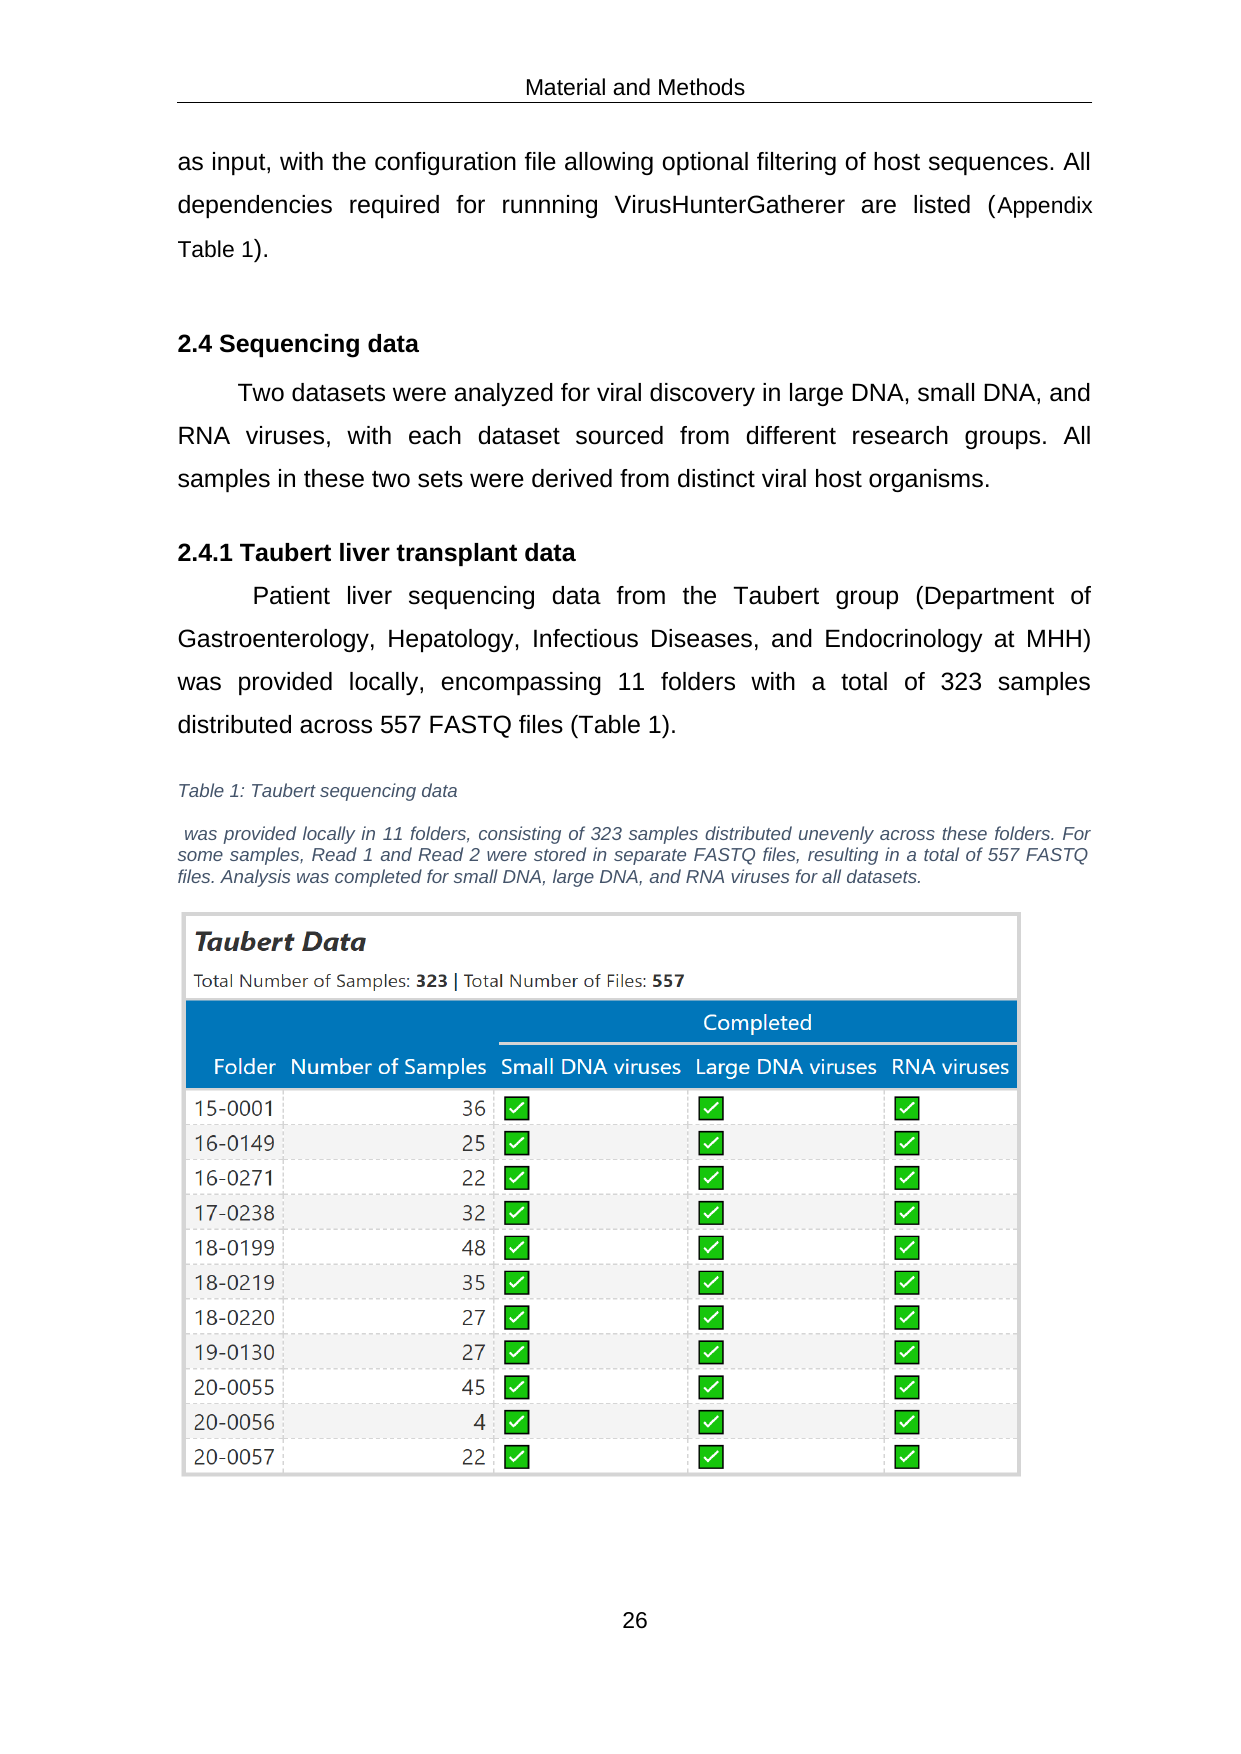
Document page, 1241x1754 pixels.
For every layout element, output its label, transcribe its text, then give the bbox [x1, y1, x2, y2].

text as input, with the configuration file allowing optional filtering of host sequences. All dependencies required for runnning VirusHunterGatherer are listed (Appendix Table 1). [177, 147, 1092, 262]
text Table 1: Taubert sequencing data [177, 780, 1092, 802]
subtitle 2.4 Sequencing data [177, 329, 1092, 357]
text Patient liver sequencing data from the Taubert group (Department of Gastroenterology, Hepatology, Infectious Diseases, and Endocrinology at MHH) was provided locally, encompassing 11 folders with a total of 323 samples distributed across 557 FASTQ files (Table 1). [177, 581, 1092, 739]
text was provided locally in 11 folders, consisting of 323 samples distributed unevenly across these folders. For some samples, Read 1 and Read 2 were stored in separate FASTQ files, resulting in a total of 557 FASTQ files. Analysis was completed for small DNA, large DNA, and RNA viruses for all datasets. [177, 822, 1092, 887]
text Two datasets were analyzed for viral discovery in large DNA, small DNA, and RNA viruses, with each dataset sourced from different research groups. All samples in these two sets were derived from distinct viral host organisms. [177, 378, 1092, 493]
subtitle 2.4.1 Taubert liver transplant data [177, 538, 1092, 567]
